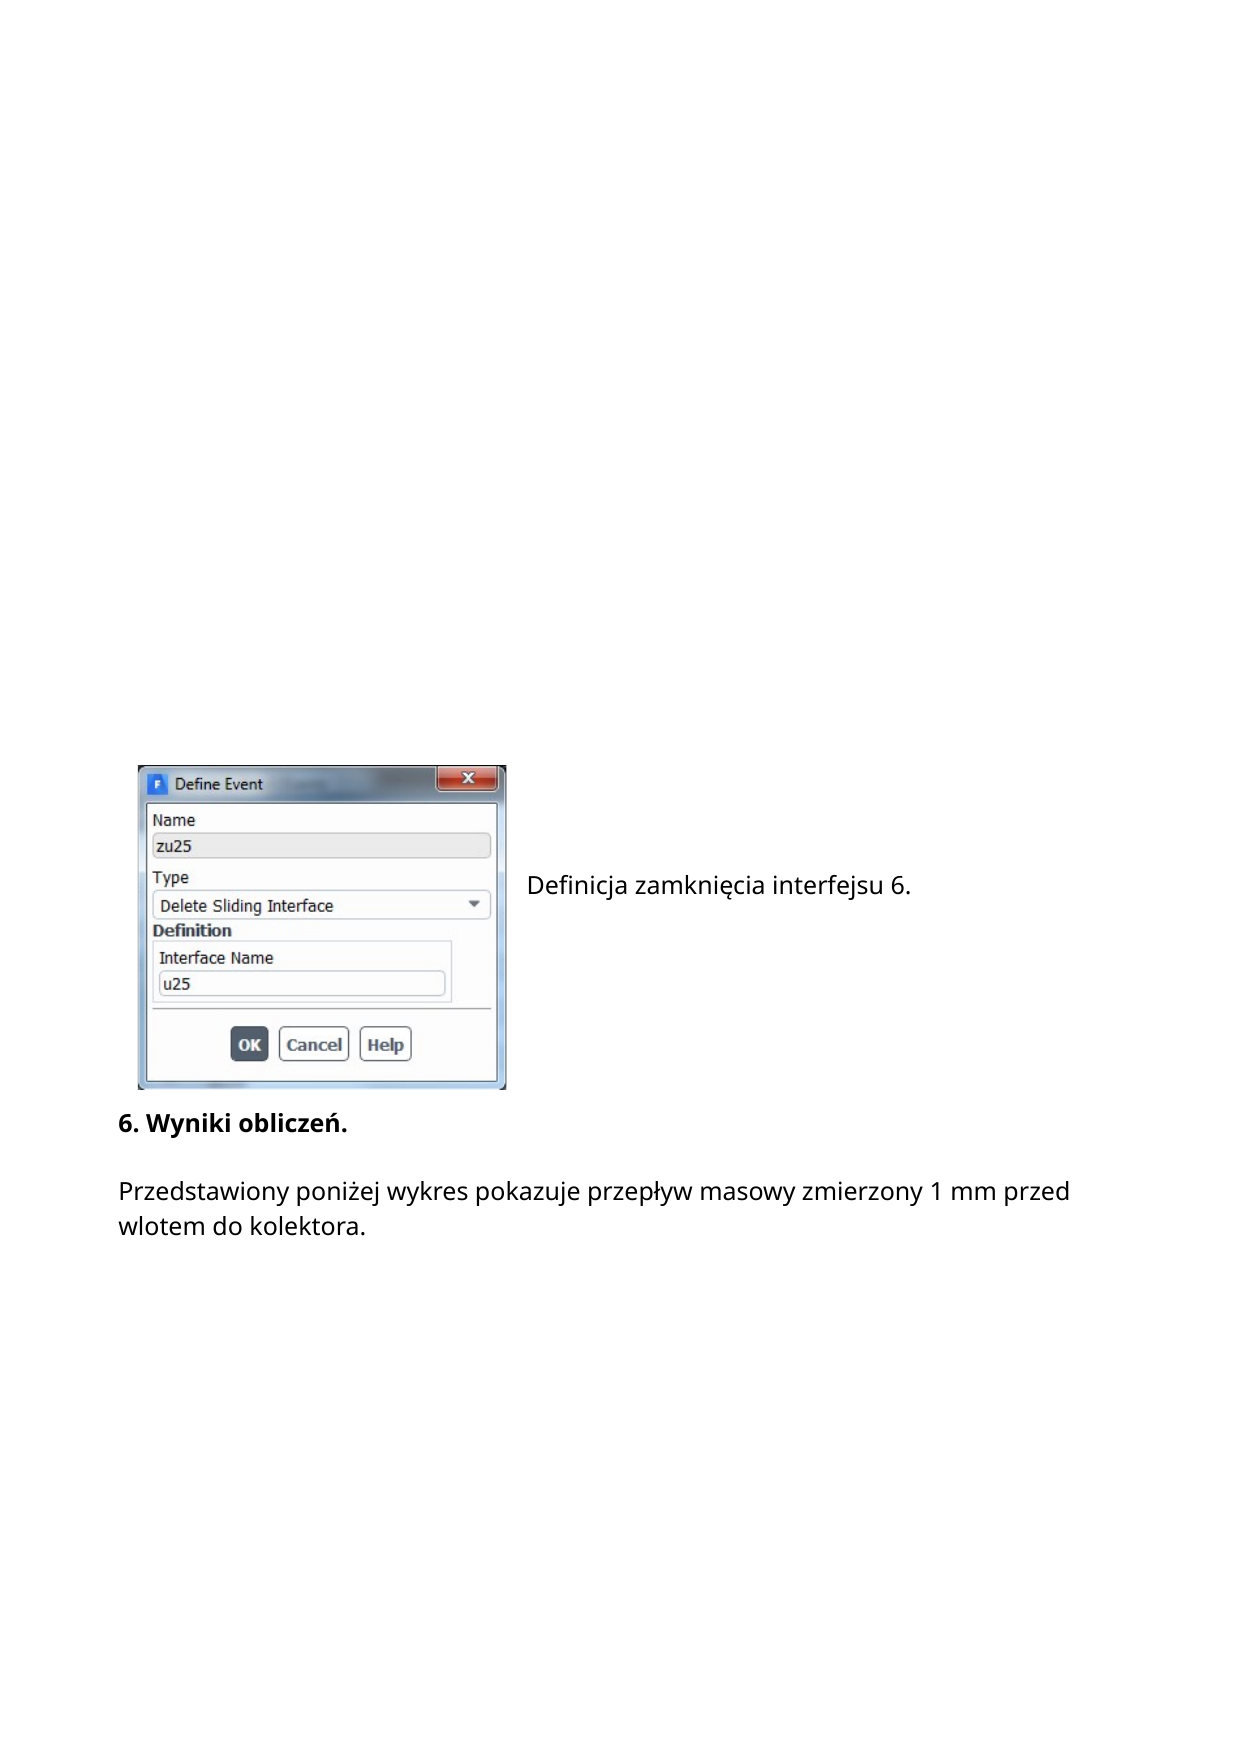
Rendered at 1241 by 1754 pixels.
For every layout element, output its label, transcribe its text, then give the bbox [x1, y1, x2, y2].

picture [137, 765, 507, 1090]
text 6. Wyniki obliczeń. [118, 1106, 1122, 1140]
text Definicja zamknięcia interfejsu 6. [507, 867, 1122, 902]
text Przedstawiony poniżej wykres pokazuje przepływ masowy zmierzony 1 mm przed wlotem do kolektora. [118, 1174, 1122, 1242]
